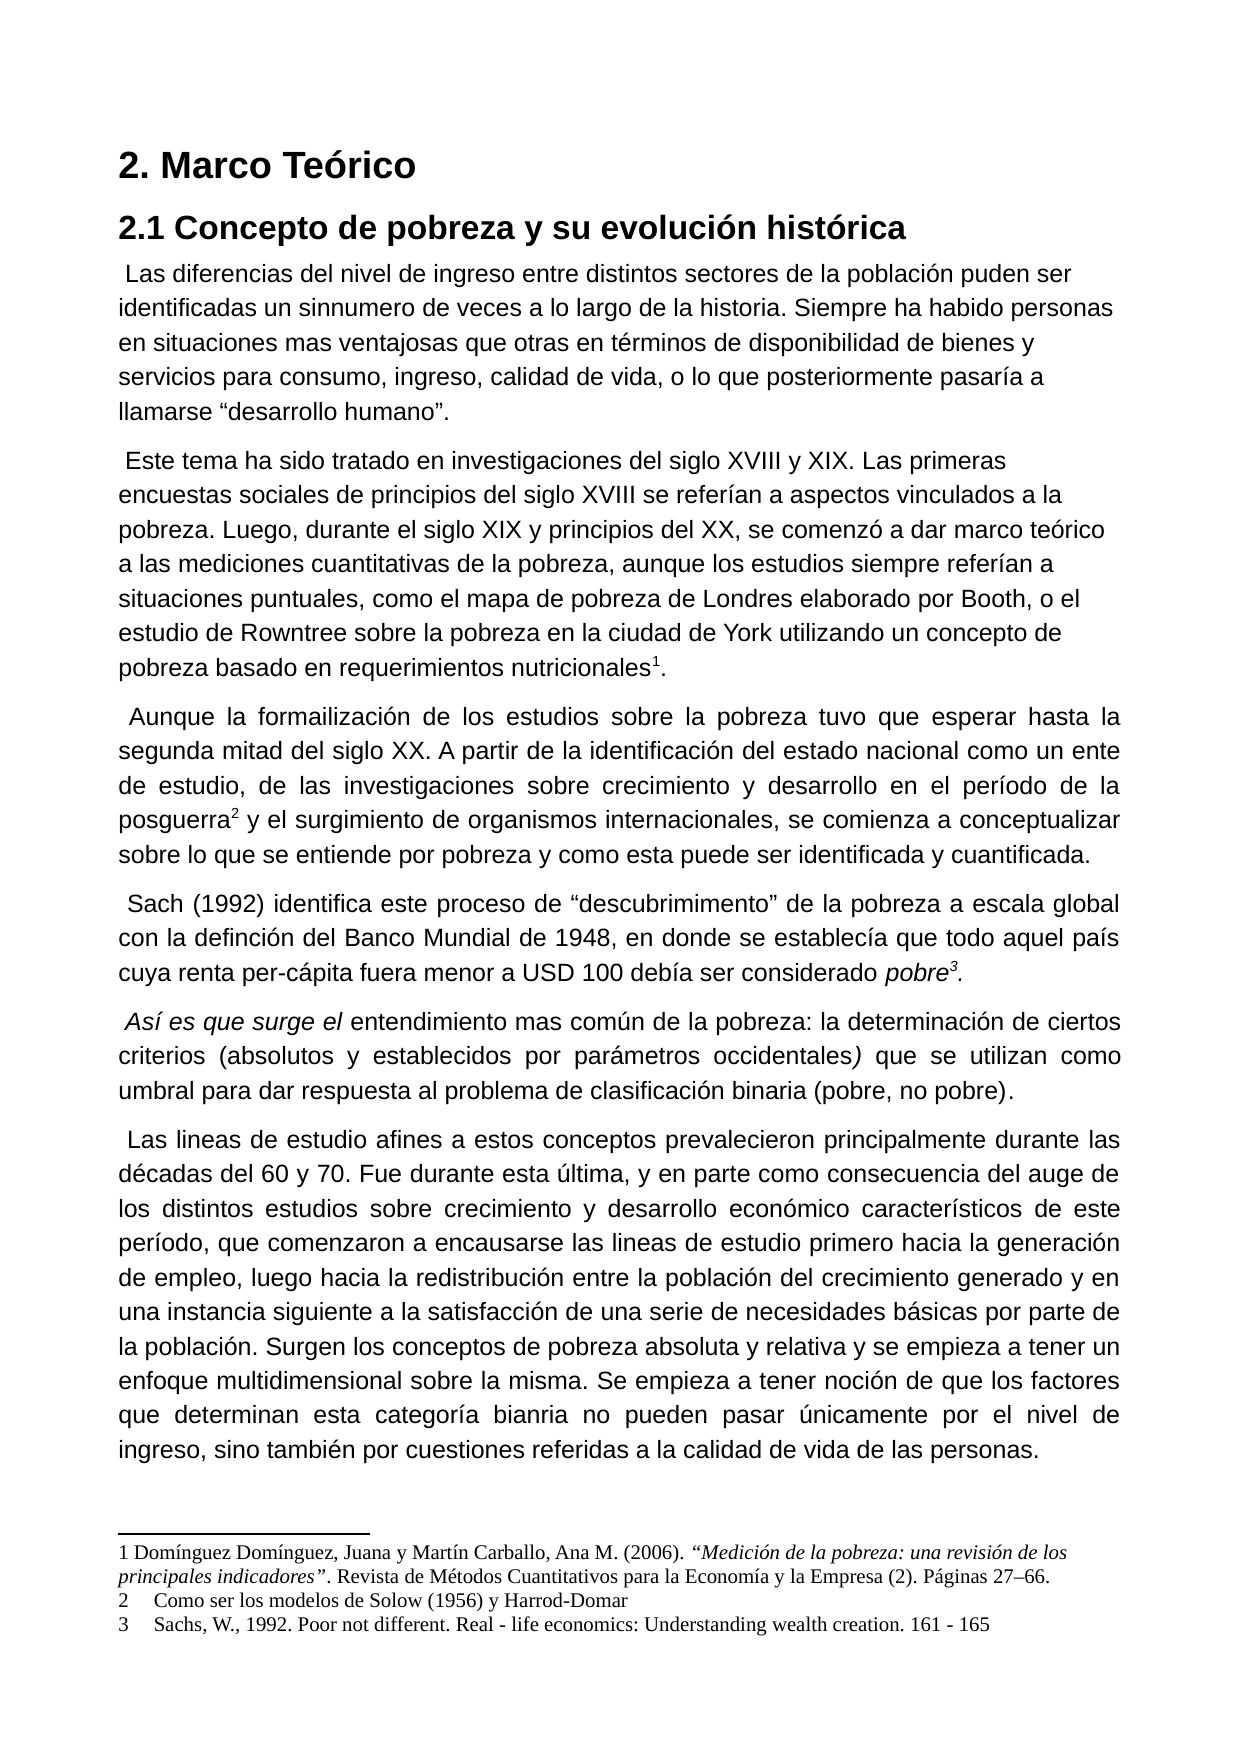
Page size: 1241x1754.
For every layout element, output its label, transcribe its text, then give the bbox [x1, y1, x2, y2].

text Sachs, W., 1992. Poor not different. Real - life economics: Understanding wealth creation. 161 - 165 [118, 1612, 1122, 1636]
text Como ser los modelos de Solow (1956) y Harrod-Domar [118, 1588, 1122, 1612]
subtitle 2. Marco Teórico [118, 143, 1122, 187]
text Aunque la formailización de los estudios sobre la pobreza tuvo que esperar hasta la segunda mitad del siglo XX. A partir de la identificación del estado nacional como un ente de estudio, de las investigaciones sobre crecimiento y desarrollo en el período de la posguerra y el surgimiento de organismos internacionales, se comienza a conceptualizar sobre lo que se entiende por pobreza y como esta puede ser identificada y cuantificada. [118, 702, 1122, 868]
text Sach (1992) identifica este proceso de “descubrimimento” de la pobreza a escala global con la definción del Banco Mundial de 1948, en donde se establecía que todo aquel país cuya renta per-cápita fuera menor a USD 100 debía ser considerado pobre. [118, 889, 1122, 986]
text Este tema ha sido tratado en investigaciones del siglo XVIII y XIX. Las primeras encuestas sociales de principios del siglo XVIII se referían a aspectos vinculados a la pobreza. Luego, durante el siglo XIX y principios del XX, se comenzó a dar marco teórico a las mediciones cuantitativas de la pobreza, aunque los estudios siempre referían a situaciones puntuales, como el mapa de pobreza de Londres elaborado por Booth, o el estudio de Rowntree sobre la pobreza en la ciudad de York utilizando un concepto de pobreza basado en requerimientos nutricionales. [118, 446, 1122, 681]
text Las lineas de estudio afines a estos conceptos prevalecieron principalmente durante las décadas del 60 y 70. Fue durante esta última, y en parte como consecuencia del auge de los distintos estudios sobre crecimiento y desarrollo económico característicos de este período, que comenzaron a encausarse las lineas de estudio primero hacia la generación de empleo, luego hacia la redistribución entre la población del crecimiento generado y en una instancia siguiente a la satisfacción de una serie de necesidades básicas por parte de la población. Surgen los conceptos de pobreza absoluta y relativa y se empieza a tener un enfoque multidimensional sobre la misma. Se empieza a tener noción de que los factores que determinan esta categoría bianria no pueden pasar únicamente por el nivel de ingreso, sino también por cuestiones referidas a la calidad de vida de las personas. [118, 1125, 1122, 1464]
subtitle 2.1 Concepto de pobreza y su evolución histórica [118, 208, 1122, 246]
text Las diferencias del nivel de ingreso entre distintos sectores de la población puden ser identificadas un sinnumero de veces a lo largo de la historia. Siempre ha habido personas en situaciones mas ventajosas que otras en términos de disponibilidad de bienes y servicios para consumo, ingreso, calidad de vida, o lo que posteriormente pasaría a llamarse “desarrollo humano”. [118, 259, 1122, 425]
text Domínguez Domínguez, Juana y Martín Carballo, Ana M. (2006). “Medición de la pobreza: una revisión de los principales indicadores”. Revista de Métodos Cuantitativos para la Economía y la Empresa (2). Páginas 27–66. [118, 1539, 1122, 1588]
text Así es que surge el entendimiento mas común de la pobreza: la determinación de ciertos criterios (absolutos y establecidos por parámetros occidentales) que se utilizan como umbral para dar respuesta al problema de clasificación binaria (pobre, no pobre). [118, 1007, 1122, 1104]
